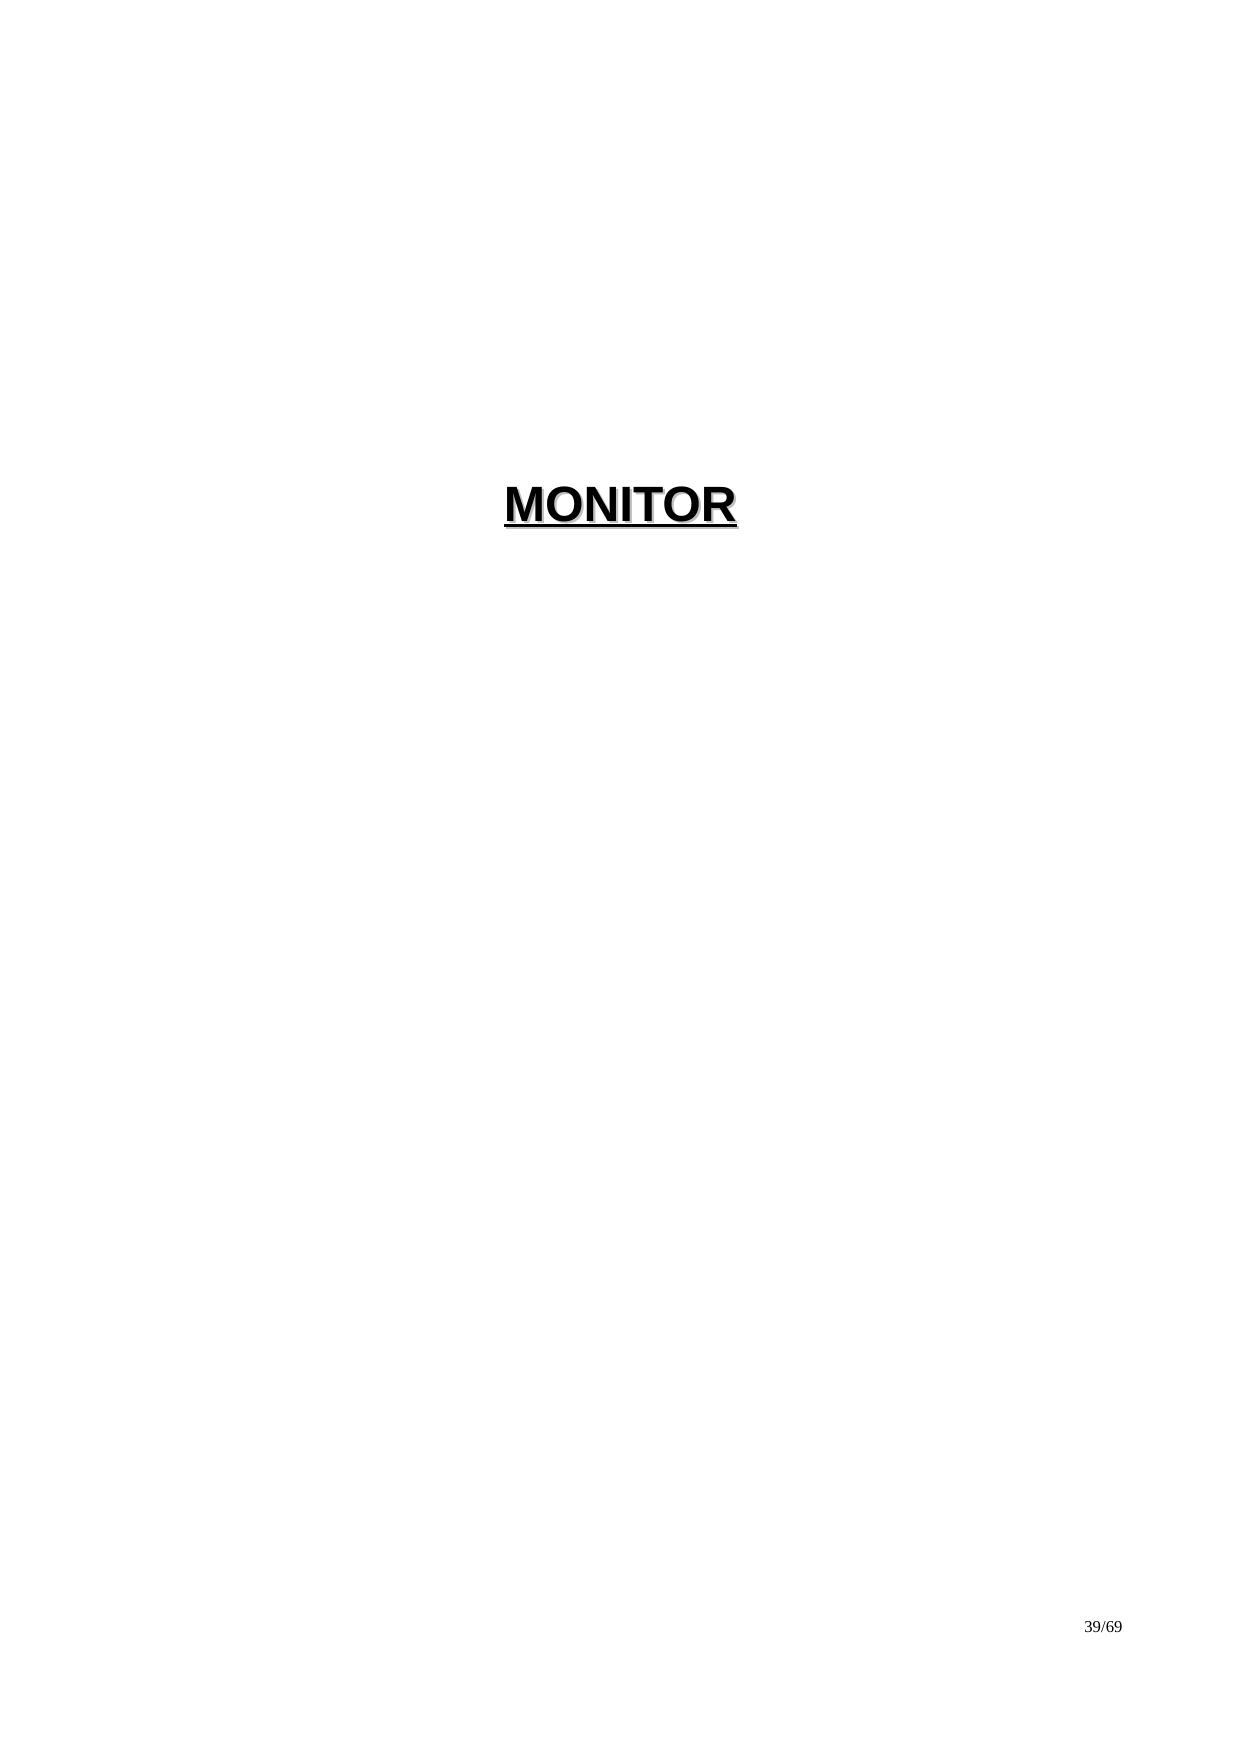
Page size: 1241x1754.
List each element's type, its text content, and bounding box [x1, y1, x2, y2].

subtitle MONITOR [118, 475, 1122, 532]
